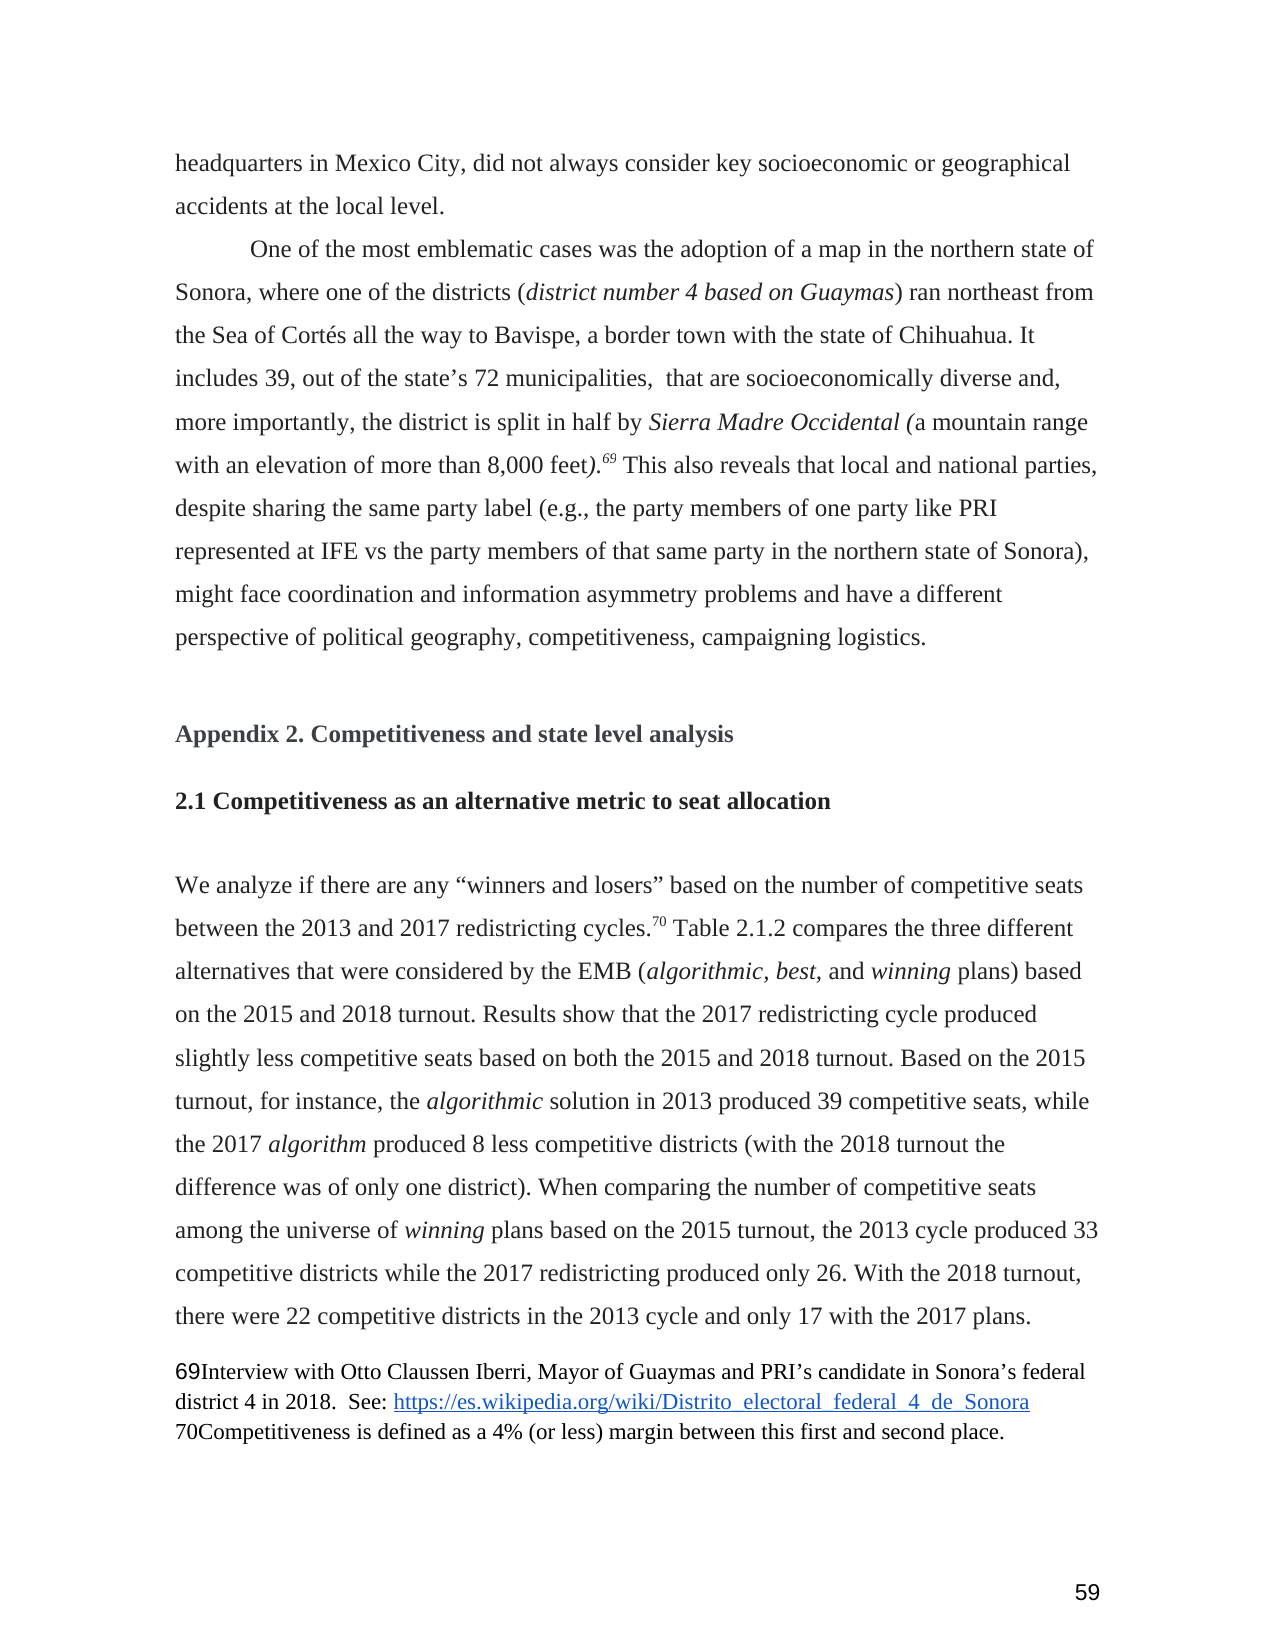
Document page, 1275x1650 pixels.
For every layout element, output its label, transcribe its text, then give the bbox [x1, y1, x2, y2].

text Competitiveness is defined as a 4% (or less) margin between this first and second place. [175, 1418, 1100, 1445]
subtitle Appendix 2. Competitiveness and state level analysis [175, 719, 1088, 748]
text One of the most emblematic cases was the adoption of a map in the northern state of Sonora, where one of the districts (district number 4 based on Guaymas) ran northeast from the Sea of Cortés all the way to Bavispe, a border town with the state of Chihuahua. It includes 39, out of the state’s 72 municipalities, that are socioeconomically diverse and, more importantly, the district is split in half by Sierra Madre Occidental (a mountain range with an elevation of more than 8,000 feet). This also reveals that local and national parties, despite sharing the same party label (e.g., the party members of one party like PRI represented at IFE vs the party members of that same party in the northern state of Sonora), might face coordination and information asymmetry problems and have a different perspective of political geography, competitiveness, campaigning logistics. [175, 234, 1100, 651]
text We analyze if there are any “winners and losers” based on the number of competitive seats between the 2013 and 2017 redistricting cycles. Table 2.1.2 compares the three different alternatives that were considered by the EMB (algorithmic, best, and winning plans) based on the 2015 and 2018 turnout. Results show that the 2017 redistricting cycle produced slightly less competitive seats based on both the 2015 and 2018 turnout. Based on the 2015 turnout, for instance, the algorithmic solution in 2013 produced 39 competitive seats, while the 2017 algorithm produced 8 less competitive districts (with the 2018 turnout the difference was of only one district). When comparing the number of competitive seats among the universe of winning plans based on the 2015 turnout, the 2013 cycle produced 33 competitive districts while the 2017 redistricting produced only 26. With the 2018 turnout, there were 22 competitive districts in the 2013 cycle and only 17 with the 2017 plans. [175, 870, 1100, 1330]
text Interview with Otto Claussen Iberri, Mayor of Guaymas and PRI’s candidate in Sonora’s federal district 4 in 2018. See: https://es.wikipedia.org/wiki/Distrito_electoral_federal_4_de_Sonora [175, 1358, 1100, 1414]
text headquarters in Mexico City, did not always consider key socioeconomic or geographical accidents at the local level. [175, 148, 1100, 220]
subtitle 2.1 Competitiveness as an alternative metric to seat allocation [175, 786, 1100, 814]
